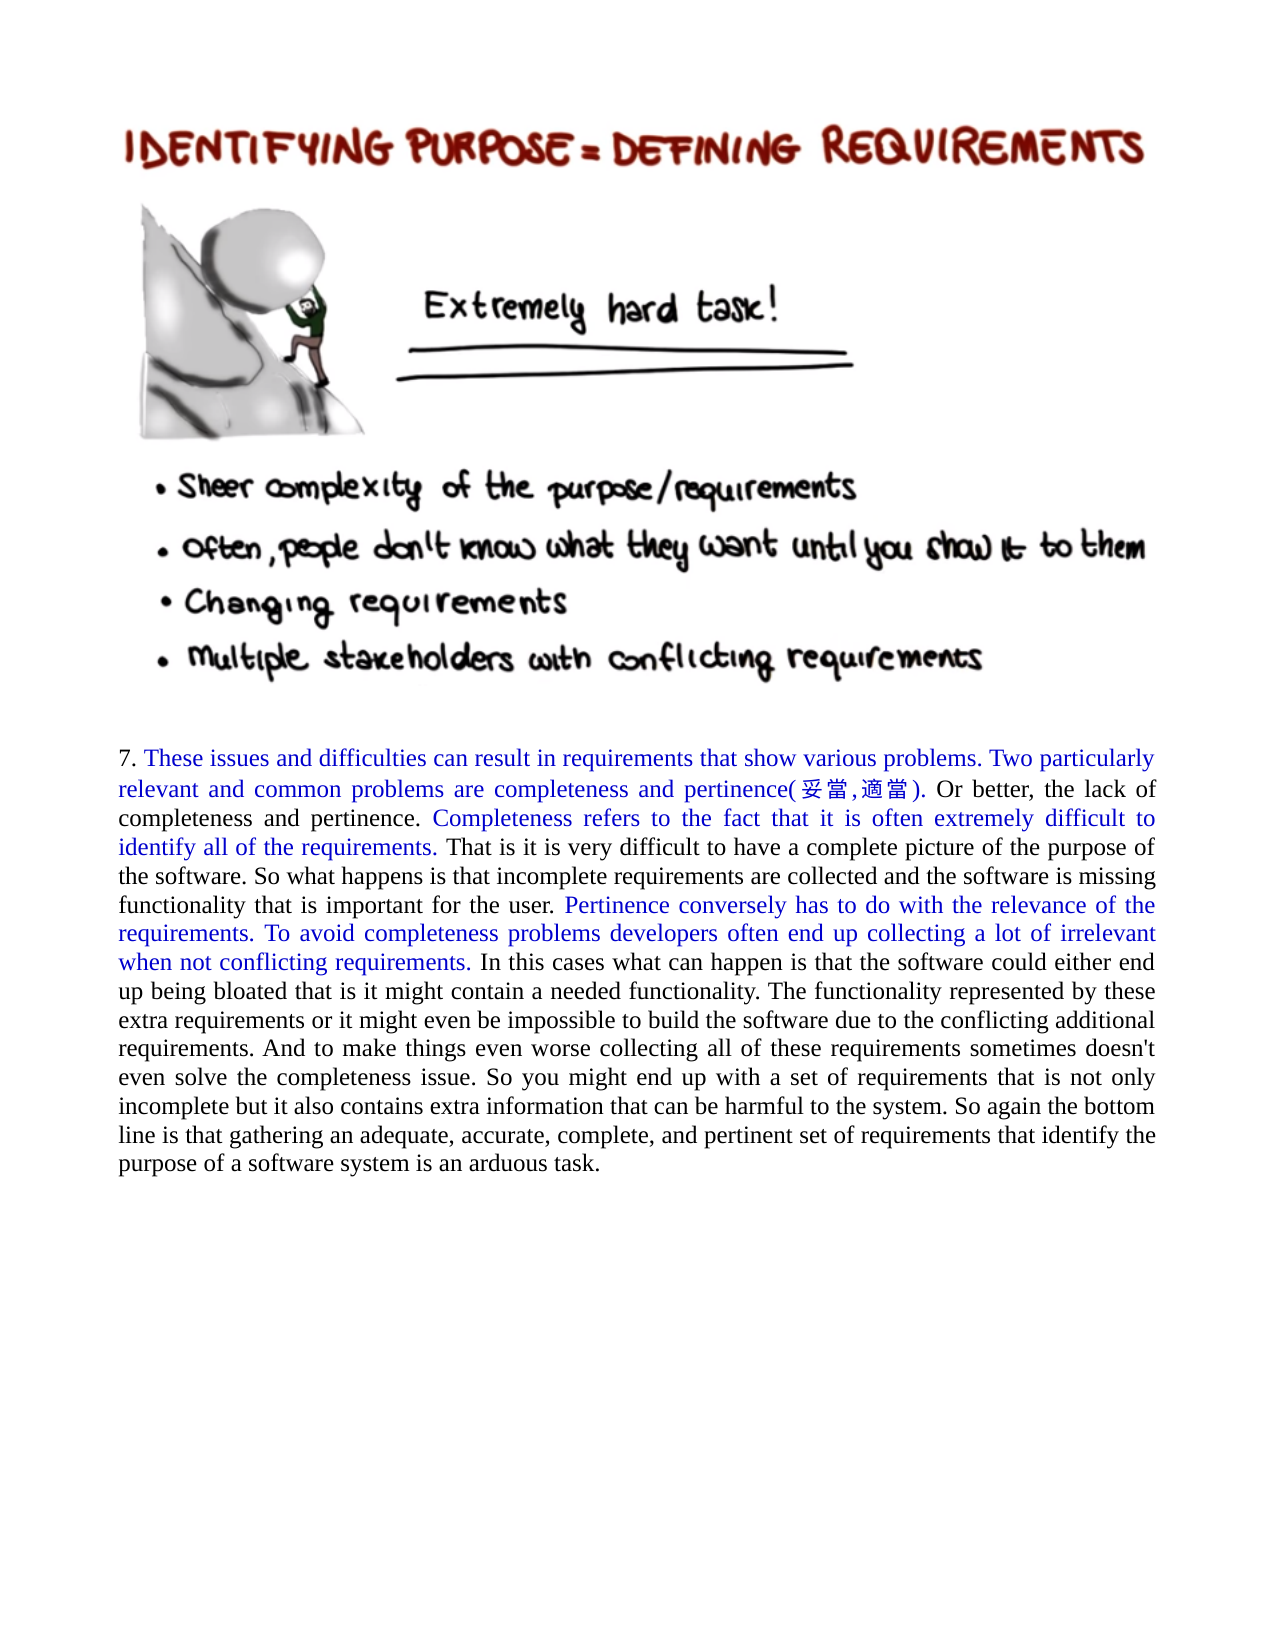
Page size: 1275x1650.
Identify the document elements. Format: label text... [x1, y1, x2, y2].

text 7. These issues and difficulties can result in requirements that show various problems. Two particularly relevant and common problems are completeness and pertinence(妥當,適當). Or better, the lack of completeness and pertinence. Completeness refers to the fact that it is often extremely difficult to identify all of the requirements. That is it is very difficult to have a complete picture of the purpose of the software. So what happens is that incomplete requirements are collected and the software is missing functionality that is important for the user. Pertinence conversely has to do with the relevance of the requirements. To avoid completeness problems developers often end up collecting a lot of irrelevant when not conflicting requirements. In this cases what can happen is that the software could either end up being bloated that is it might contain a needed functionality. The functionality represented by these extra requirements or it might even be impossible to build the software due to the conflicting additional requirements. And to make things even worse collecting all of these requirements sometimes doesn't even solve the completeness issue. So you might end up with a set of requirements that is not only incomplete but it also contains extra information that can be harmful to the system. So again the bottom line is that gathering an adequate, accurate, complete, and pertinent set of requirements that identify the purpose of a software system is an arduous task. [118, 743, 1157, 1177]
picture [118, 118, 1157, 686]
